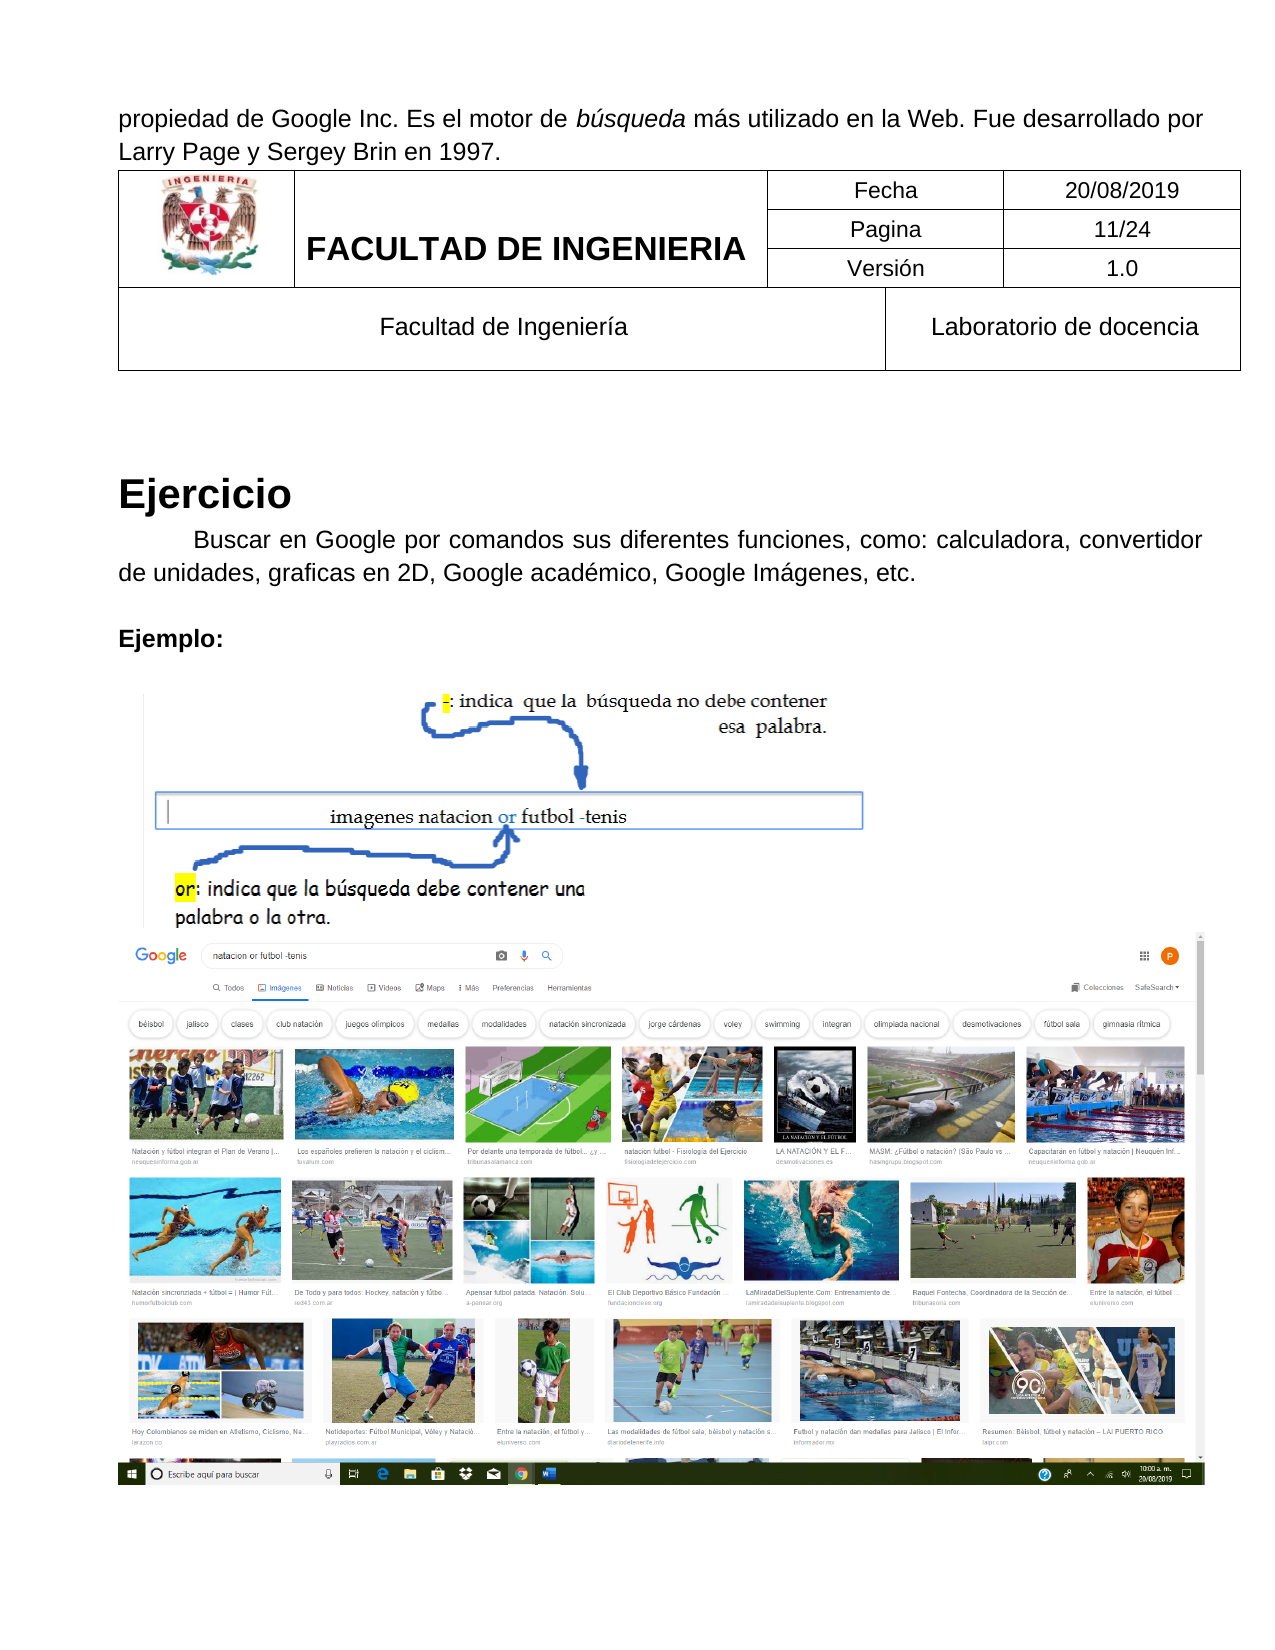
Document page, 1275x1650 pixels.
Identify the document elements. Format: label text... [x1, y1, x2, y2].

text Ejercicio [118, 469, 1205, 517]
text propiedad de Google Inc. Es el motor de búsqueda más utilizado en la Web. Fue desarrollado por Larry Page y Sergey Brin en 1997. [118, 104, 1205, 166]
table_cell Pagina [768, 210, 1003, 248]
table_header [119, 171, 294, 287]
table_header Fecha [768, 171, 1003, 209]
text Buscar en Google por comandos sus diferentes funciones, como: calculadora, convertidor de unidades, graficas en 2D, Google académico, Google Imágenes, etc. [118, 525, 1205, 586]
table_cell Versión [768, 249, 1003, 287]
table_header FACULTAD DE INGENIERIA [295, 171, 767, 287]
table_cell 11/24 [1004, 210, 1240, 248]
table_header 20/08/2019 [1004, 171, 1240, 209]
table_cell Laboratorio de docencia [886, 288, 1240, 369]
table_cell 1.0 [1004, 249, 1240, 287]
text Ejemplo: [118, 624, 1205, 652]
table_cell Facultad de Ingeniería [119, 288, 885, 369]
